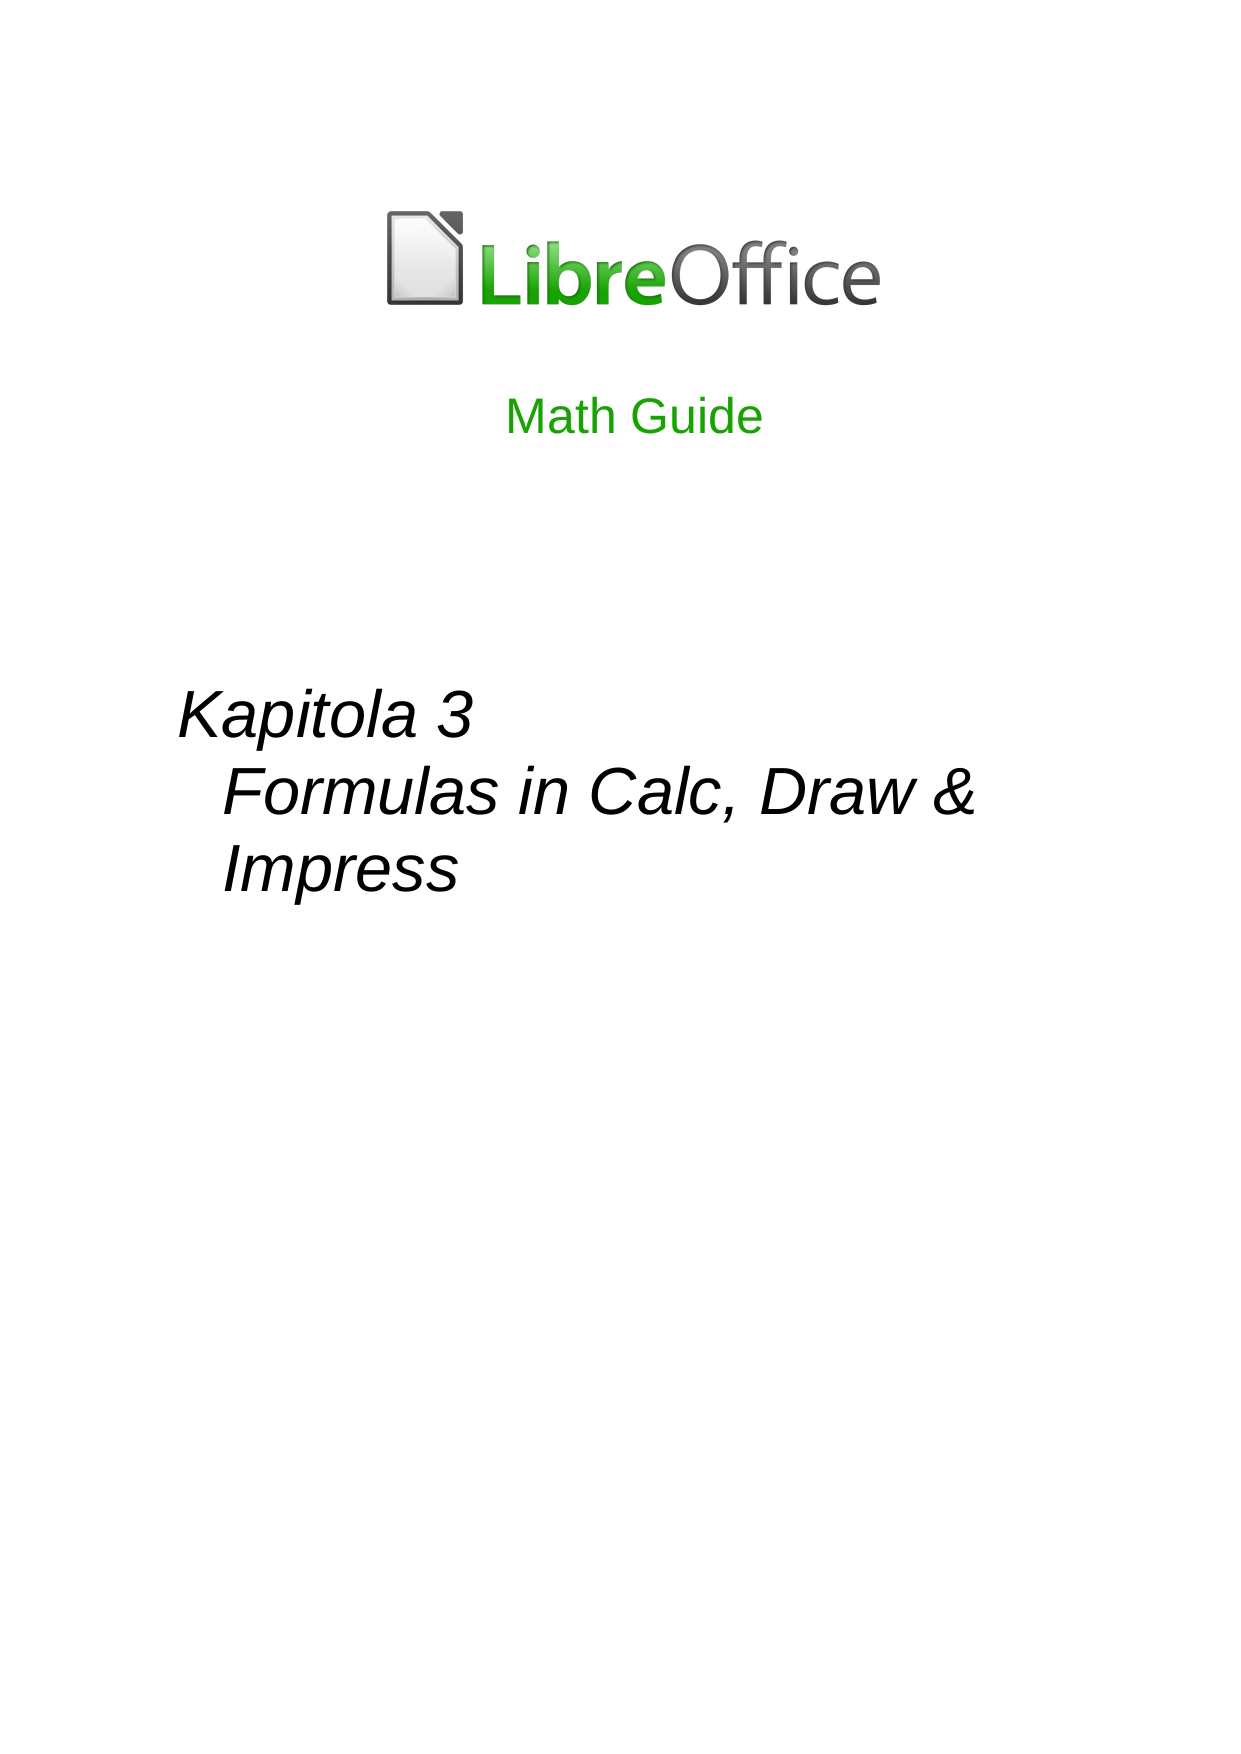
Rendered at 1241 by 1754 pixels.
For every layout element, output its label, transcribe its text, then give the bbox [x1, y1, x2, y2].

text Příručka programu Math [177, 387, 1093, 444]
title Kapitola 3 Formulas in Calc, Draw & Impress [177, 675, 1093, 905]
picture [382, 206, 883, 312]
